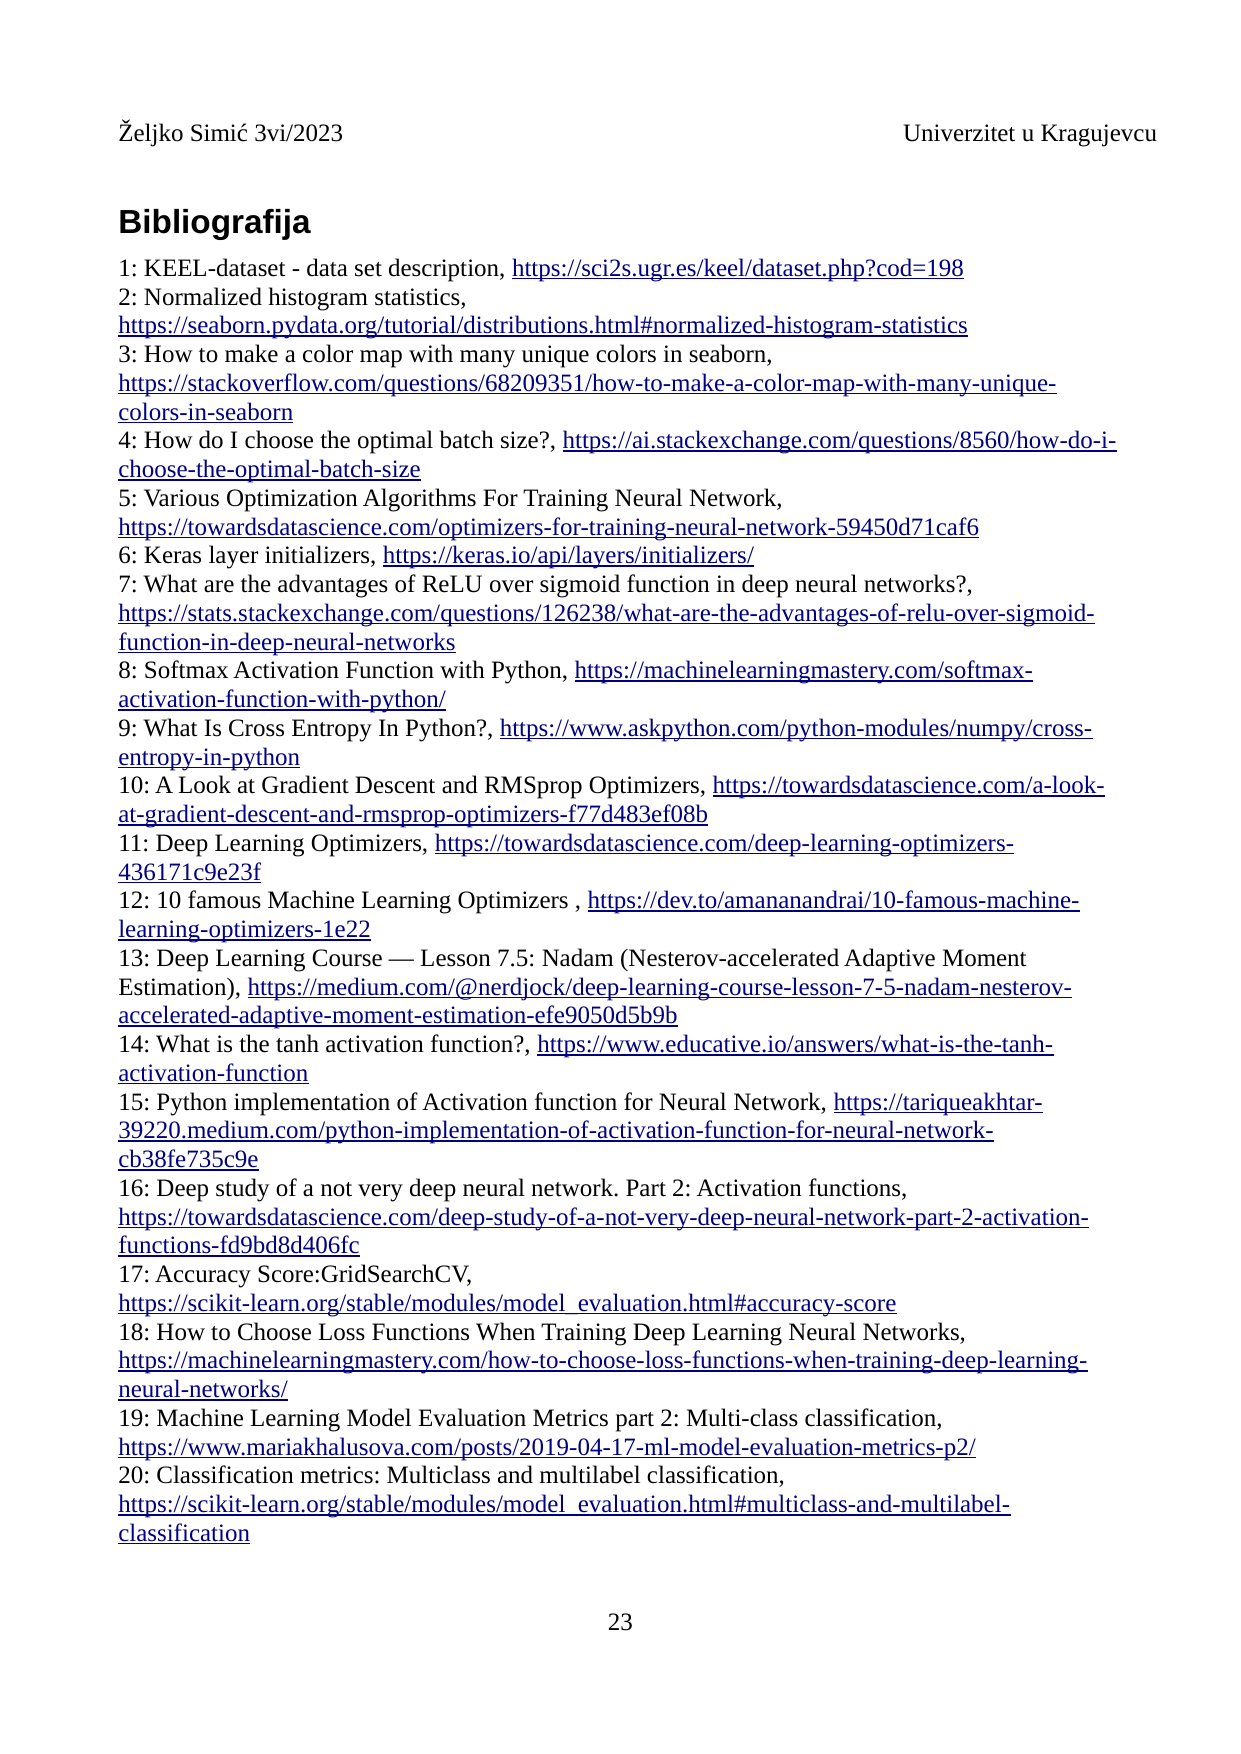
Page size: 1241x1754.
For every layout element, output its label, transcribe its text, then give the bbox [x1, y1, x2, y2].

text 7: What are the advantages of ReLU over sigmoid function in deep neural networks?, https://stats.stackexchange.com/questions/126238/what-are-the-advantages-of-relu-over-sigmoid-function-in-deep-neural-networks [118, 569, 1122, 655]
text 5: Various Optimization Algorithms For Training Neural Network, https://towardsdatascience.com/optimizers-for-training-neural-network-59450d71caf6 [118, 483, 1122, 540]
text 19: Machine Learning Model Evaluation Metrics part 2: Multi-class classification, https://www.mariakhalusova.com/posts/2019-04-17-ml-model-evaluation-metrics-p2/ [118, 1403, 1122, 1460]
text 15: Python implementation of Activation function for Neural Network, https://tariqueakhtar-39220.medium.com/python-implementation-of-activation-function-for-neural-network-cb38fe735c9e [118, 1087, 1122, 1173]
text 3: How to make a color map with many unique colors in seaborn, https://stackoverflow.com/questions/68209351/how-to-make-a-color-map-with-many-unique-colors-in-seaborn [118, 339, 1122, 425]
text 4: How do I choose the optimal batch size?, https://ai.stackexchange.com/questions/8560/how-do-i-choose-the-optimal-batch-size [118, 425, 1122, 483]
text 14: What is the tanh activation function?, https://www.educative.io/answers/what-is-the-tanh-activation-function [118, 1029, 1122, 1087]
text 2: Normalized histogram statistics, https://seaborn.pydata.org/tutorial/distributions.html#normalized-histogram-statistics [118, 282, 1122, 339]
subtitle Bibliografija [118, 202, 1122, 240]
text 16: Deep study of a not very deep neural network. Part 2: Activation functions, https://towardsdatascience.com/deep-study-of-a-not-very-deep-neural-network-part-2-activation-functions-fd9bd8d406fc [118, 1173, 1122, 1259]
text 20: Classification metrics: Multiclass and multilabel classification, https://scikit-learn.org/stable/modules/model_evaluation.html#multiclass-and-multilabel-classification [118, 1460, 1122, 1547]
text 11: Deep Learning Optimizers, https://towardsdatascience.com/deep-learning-optimizers-436171c9e23f [118, 828, 1122, 885]
text 10: A Look at Gradient Descent and RMSprop Optimizers, https://towardsdatascience.com/a-look-at-gradient-descent-and-rmsprop-optimizers-f77d483ef08b [118, 770, 1122, 828]
text 6: Keras layer initializers, https://keras.io/api/layers/initializers/ [118, 540, 1122, 569]
text 9: What Is Cross Entropy In Python?, https://www.askpython.com/python-modules/numpy/cross-entropy-in-python [118, 713, 1122, 770]
text 8: Softmax Activation Function with Python, https://machinelearningmastery.com/softmax-activation-function-with-python/ [118, 655, 1122, 713]
text 18: How to Choose Loss Functions When Training Deep Learning Neural Networks, https://machinelearningmastery.com/how-to-choose-loss-functions-when-training-deep-learning-neural-networks/ [118, 1317, 1122, 1403]
text 13: Deep Learning Course — Lesson 7.5: Nadam (Nesterov-accelerated Adaptive Moment Estimation), https://medium.com/@nerdjock/deep-learning-course-lesson-7-5-nadam-nesterov-accelerated-adaptive-moment-estimation-efe9050d5b9b [118, 943, 1122, 1029]
text 1: KEEL-dataset - data set description, https://sci2s.ugr.es/keel/dataset.php?cod=198 [118, 253, 1122, 282]
text 17: Accuracy Score:GridSearchCV, https://scikit-learn.org/stable/modules/model_evaluation.html#accuracy-score [118, 1259, 1122, 1317]
text 12: 10 famous Machine Learning Optimizers , https://dev.to/amananandrai/10-famous-machine-learning-optimizers-1e22 [118, 885, 1122, 943]
